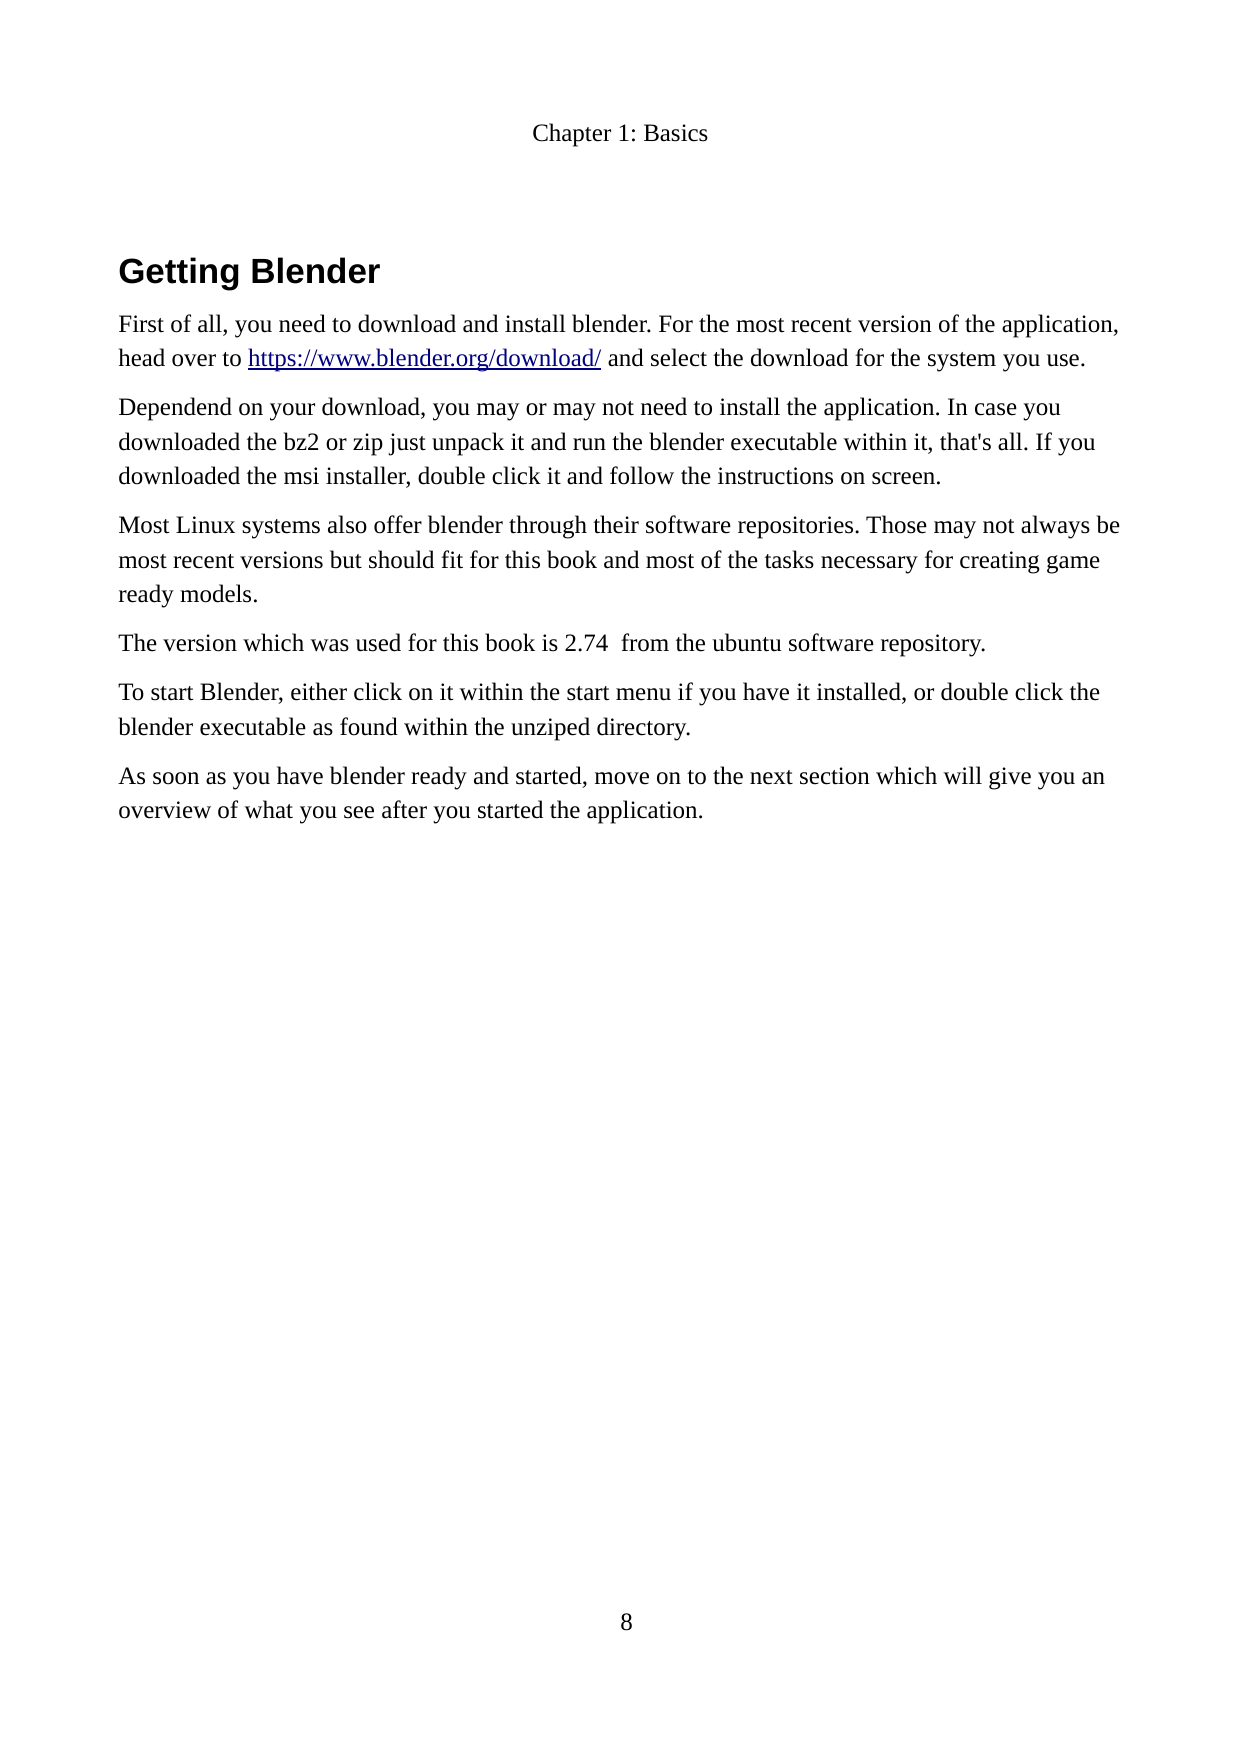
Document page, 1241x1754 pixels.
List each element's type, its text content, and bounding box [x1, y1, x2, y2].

text To start Blender, either click on it within the start menu if you have it installed, or double click the blender executable as found within the unziped directory. [118, 677, 1122, 741]
text Dependend on your download, you may or may not need to install the application. In case you downloaded the bz2 or zip just unpack it and run the blender executable within it, that's all. If you downloaded the msi installer, double click it and follow the instructions on screen. [118, 392, 1122, 490]
subtitle Getting Blender [118, 250, 1122, 290]
text As soon as you have blender ready and started, move on to the next section which will give you an overview of what you see after you started the application. [118, 761, 1122, 824]
text The version which was used for this book is 2.74 from the ubuntu software repository. [118, 628, 1122, 657]
text First of all, you need to download and install blender. For the most recent version of the application, head over to https://www.blender.org/download/ and select the download for the system you use. [118, 309, 1122, 372]
text Most Linux systems also offer blender through their software repositories. Those may not always be most recent versions but should fit for this book and most of the tasks necessary for creating game ready models. [118, 510, 1122, 608]
